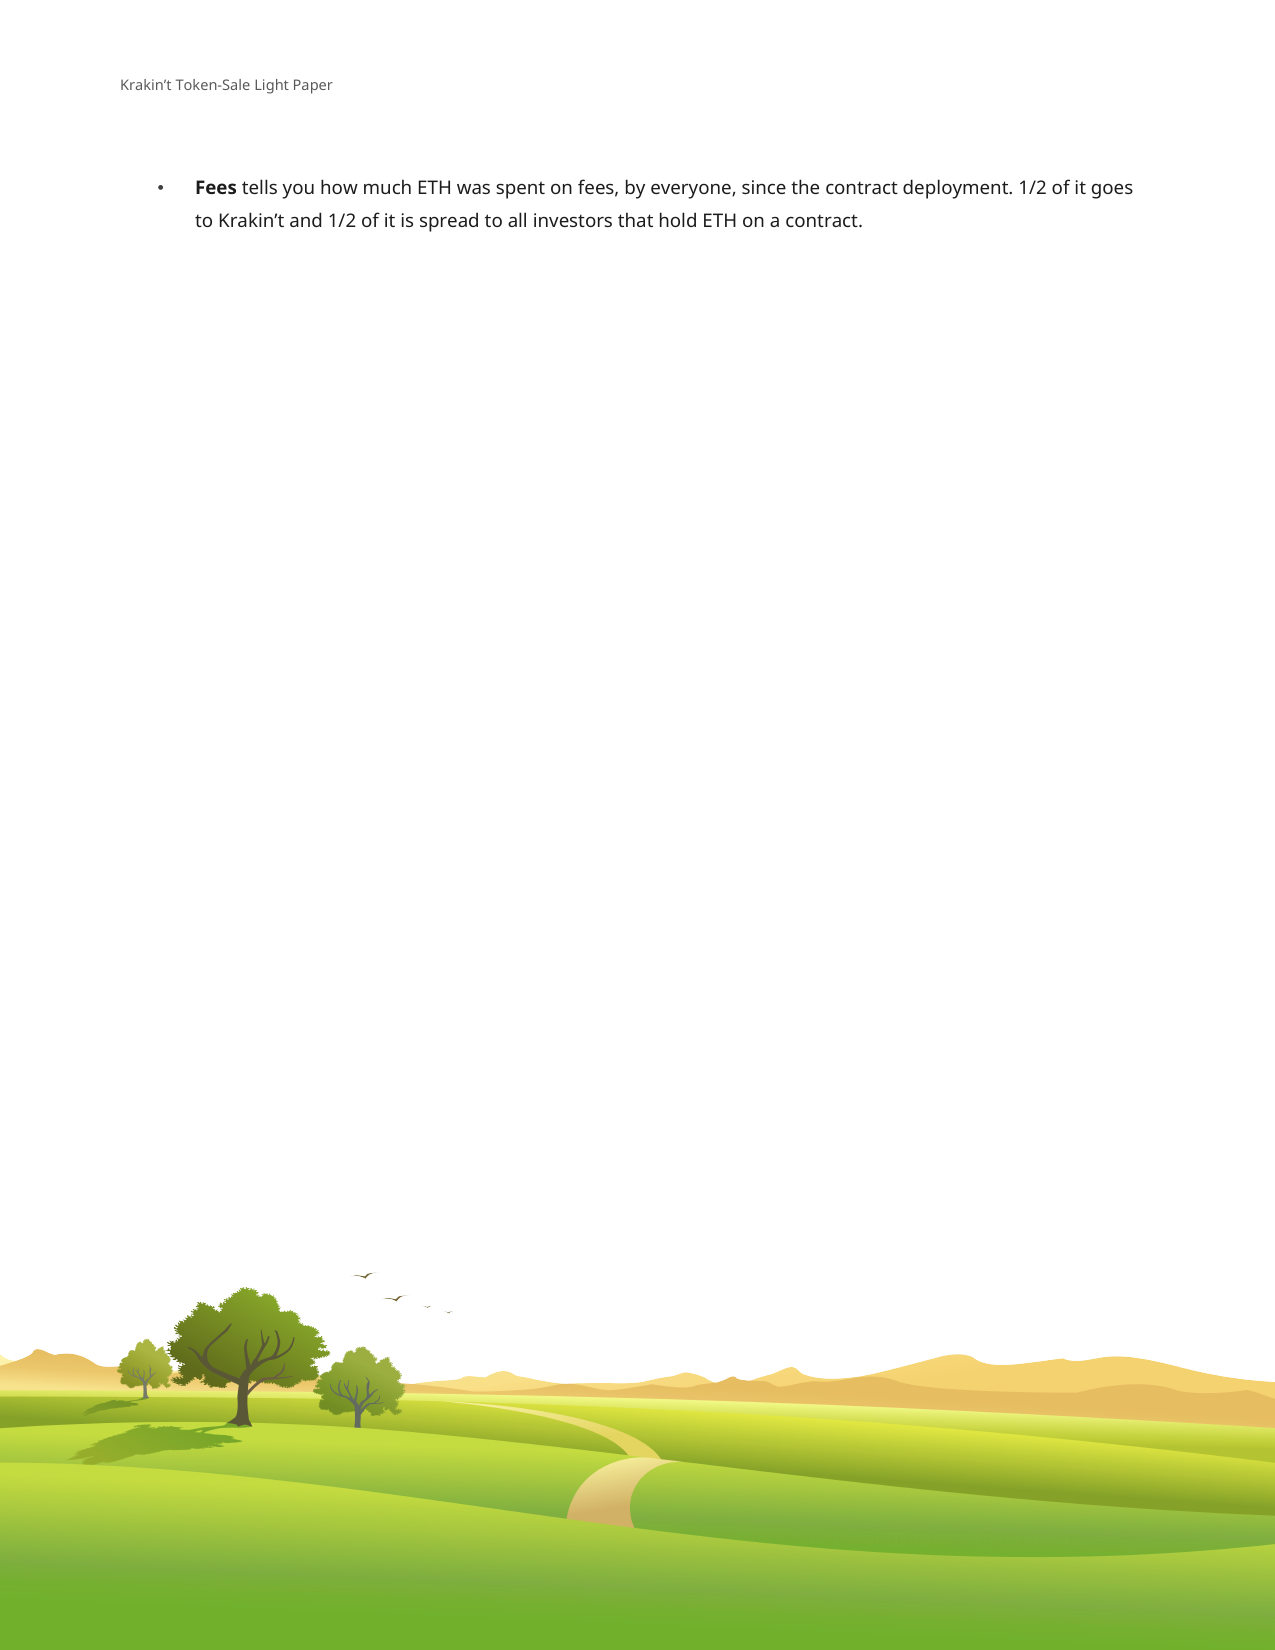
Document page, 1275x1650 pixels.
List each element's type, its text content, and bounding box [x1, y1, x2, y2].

list Fees tells you how much ETH was spent on fees, by everyone, since the contract deployment. 1/2 of it goes to Krakin’t and 1/2 of it is spread to all investors that hold ETH on a contract. [157, 174, 1155, 233]
picture [0, 1256, 1275, 1650]
